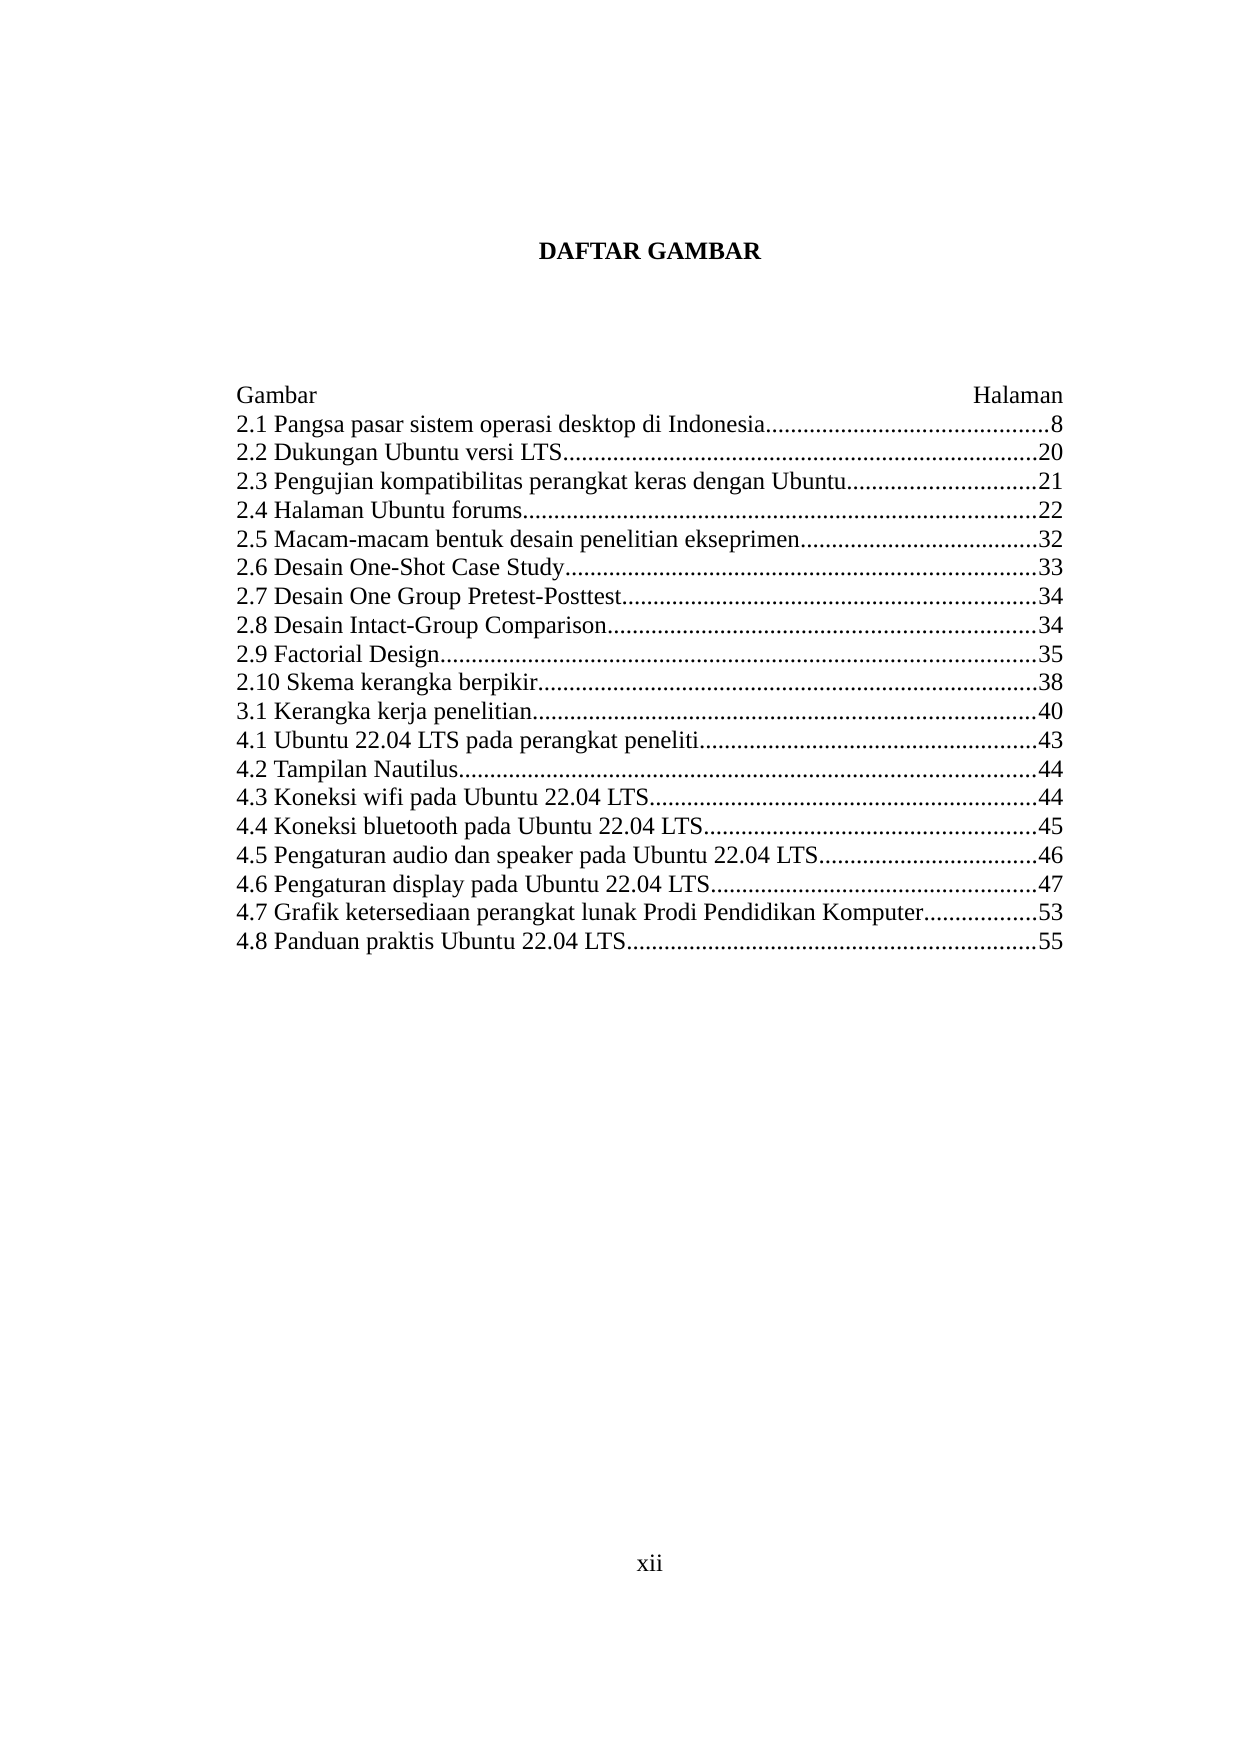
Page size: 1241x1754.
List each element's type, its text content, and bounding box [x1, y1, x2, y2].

text 4.5 Pengaturan audio dan speaker pada Ubuntu 22.04 LTS 46 [236, 840, 1063, 869]
text 4.3 Koneksi wifi pada Ubuntu 22.04 LTS 44 [236, 782, 1063, 811]
table_header Halaman [650, 380, 1063, 409]
text 2.1 Pangsa pasar sistem operasi desktop di Indonesia 8 [236, 409, 1063, 437]
text 2.5 Macam-macam bentuk desain penelitian ekseprimen 32 [236, 524, 1063, 552]
text 2.4 Halaman Ubuntu forums 22 [236, 495, 1063, 524]
text 4.4 Koneksi bluetooth pada Ubuntu 22.04 LTS 45 [236, 811, 1063, 840]
text 3.1 Kerangka kerja penelitian 40 [236, 696, 1063, 725]
text 2.2 Dukungan Ubuntu versi LTS 20 [236, 437, 1063, 466]
subtitle DAFTAR GAMBAR [236, 236, 1063, 265]
text 4.2 Tampilan Nautilus 44 [236, 754, 1063, 782]
text 4.7 Grafik ketersediaan perangkat lunak Prodi Pendidikan Komputer 53 [236, 897, 1063, 926]
text 2.10 Skema kerangka berpikir 38 [236, 667, 1063, 696]
text 2.7 Desain One Group Pretest-Posttest 34 [236, 581, 1063, 610]
text 4.8 Panduan praktis Ubuntu 22.04 LTS 55 [236, 926, 1063, 955]
text 2.9 Factorial Design 35 [236, 639, 1063, 667]
text 2.8 Desain Intact-Group Comparison 34 [236, 610, 1063, 639]
text 2.3 Pengujian kompatibilitas perangkat keras dengan Ubuntu 21 [236, 466, 1063, 495]
table_header Gambar [236, 380, 649, 409]
text 4.1 Ubuntu 22.04 LTS pada perangkat peneliti 43 [236, 725, 1063, 754]
text 2.6 Desain One-Shot Case Study 33 [236, 552, 1063, 581]
text 4.6 Pengaturan display pada Ubuntu 22.04 LTS 47 [236, 869, 1063, 897]
